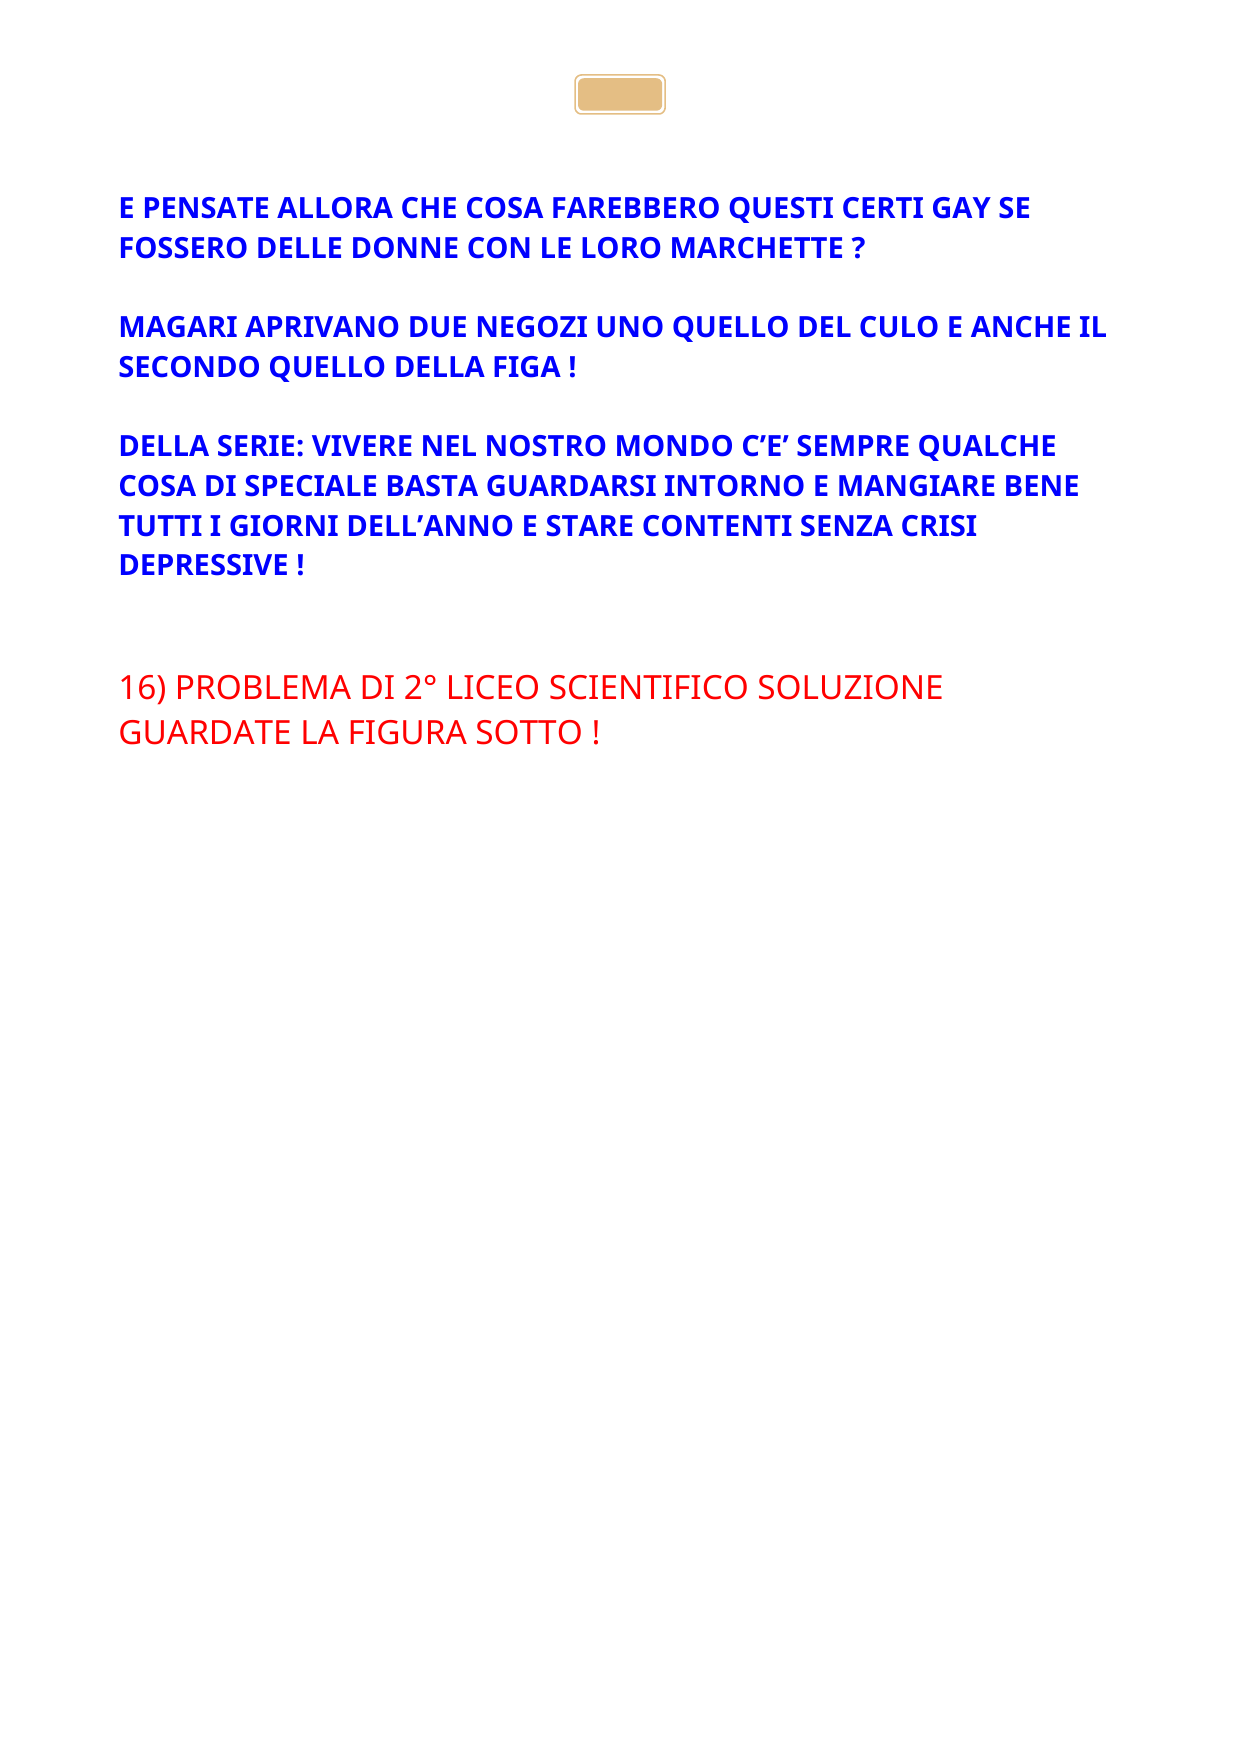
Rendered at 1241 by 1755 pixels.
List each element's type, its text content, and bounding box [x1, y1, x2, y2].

text 16) PROBLEMA DI 2° LICEO SCIENTIFICO SOLUZIONE GUARDATE LA FIGURA SOTTO ! [118, 664, 1122, 754]
text DELLA SERIE: VIVERE NEL NOSTRO MONDO C’E’ SEMPRE QUALCHE COSA DI SPECIALE BASTA GUARDARSI INTORNO E MANGIARE BENE TUTTI I GIORNI DELL’ANNO E STARE CONTENTI SENZA CRISI DEPRESSIVE ! [118, 426, 1122, 584]
text MAGARI APRIVANO DUE NEGOZI UNO QUELLO DEL CULO E ANCHE IL SECONDO QUELLO DELLA FIGA ! [118, 306, 1122, 386]
text E PENSATE ALLORA CHE COSA FAREBBERO QUESTI CERTI GAY SE FOSSERO DELLE DONNE CON LE LORO MARCHETTE ? [118, 187, 1122, 267]
